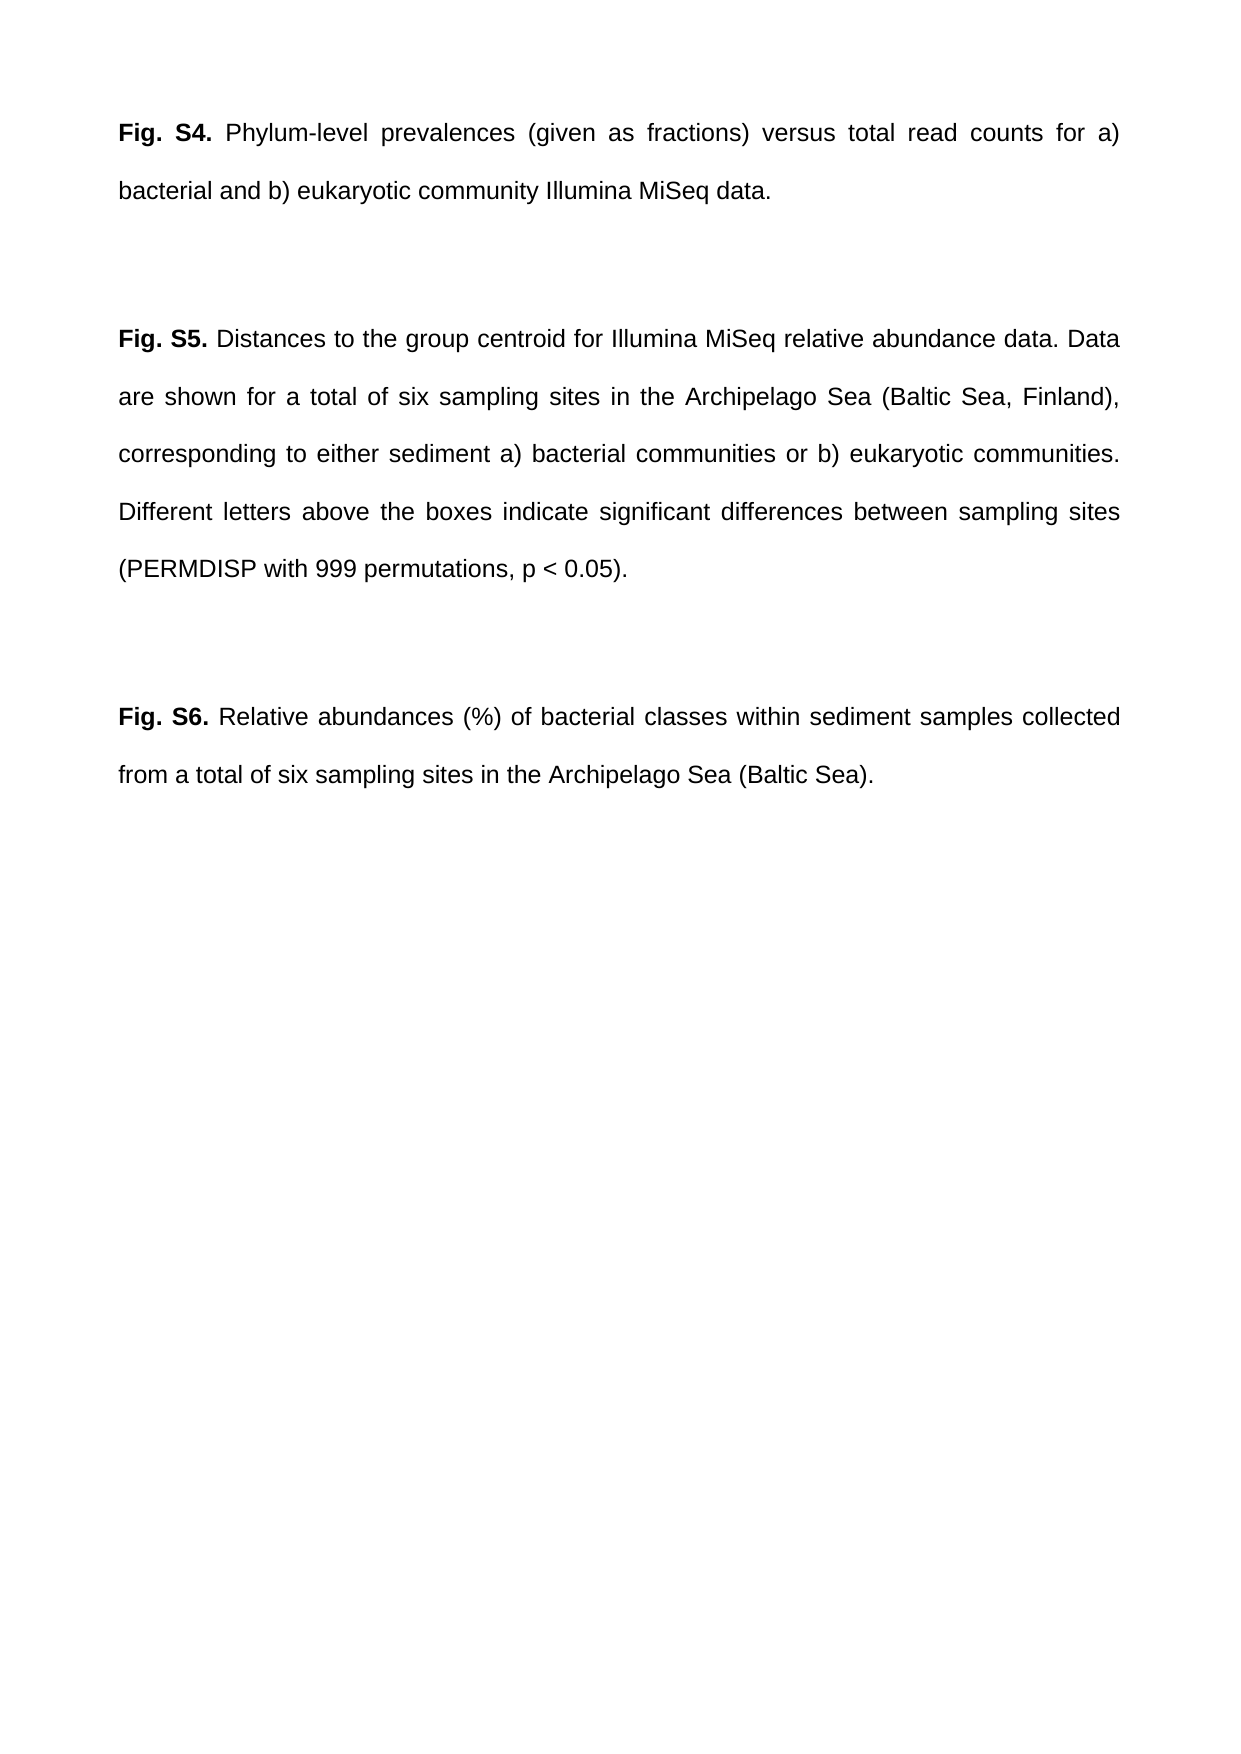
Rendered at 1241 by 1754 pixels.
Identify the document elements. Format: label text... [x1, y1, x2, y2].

text Fig. S5. Distances to the group centroid for Illumina MiSeq relative abundance data. Data are shown for a total of six sampling sites in the Archipelago Sea (Baltic Sea, Finland), corresponding to either sediment a) bacterial communities or b) eukaryotic communities. Different letters above the boxes indicate significant differences between sampling sites (PERMDISP with 999 permutations, p < 0.05). [118, 324, 1122, 583]
text Fig. S6. Relative abundances (%) of bacterial classes within sediment samples collected from a total of six sampling sites in the Archipelago Sea (Baltic Sea). [118, 702, 1122, 788]
text Fig. S4. Phylum-level prevalences (given as fractions) versus total read counts for a) bacterial and b) eukaryotic community Illumina MiSeq data. [118, 118, 1122, 204]
